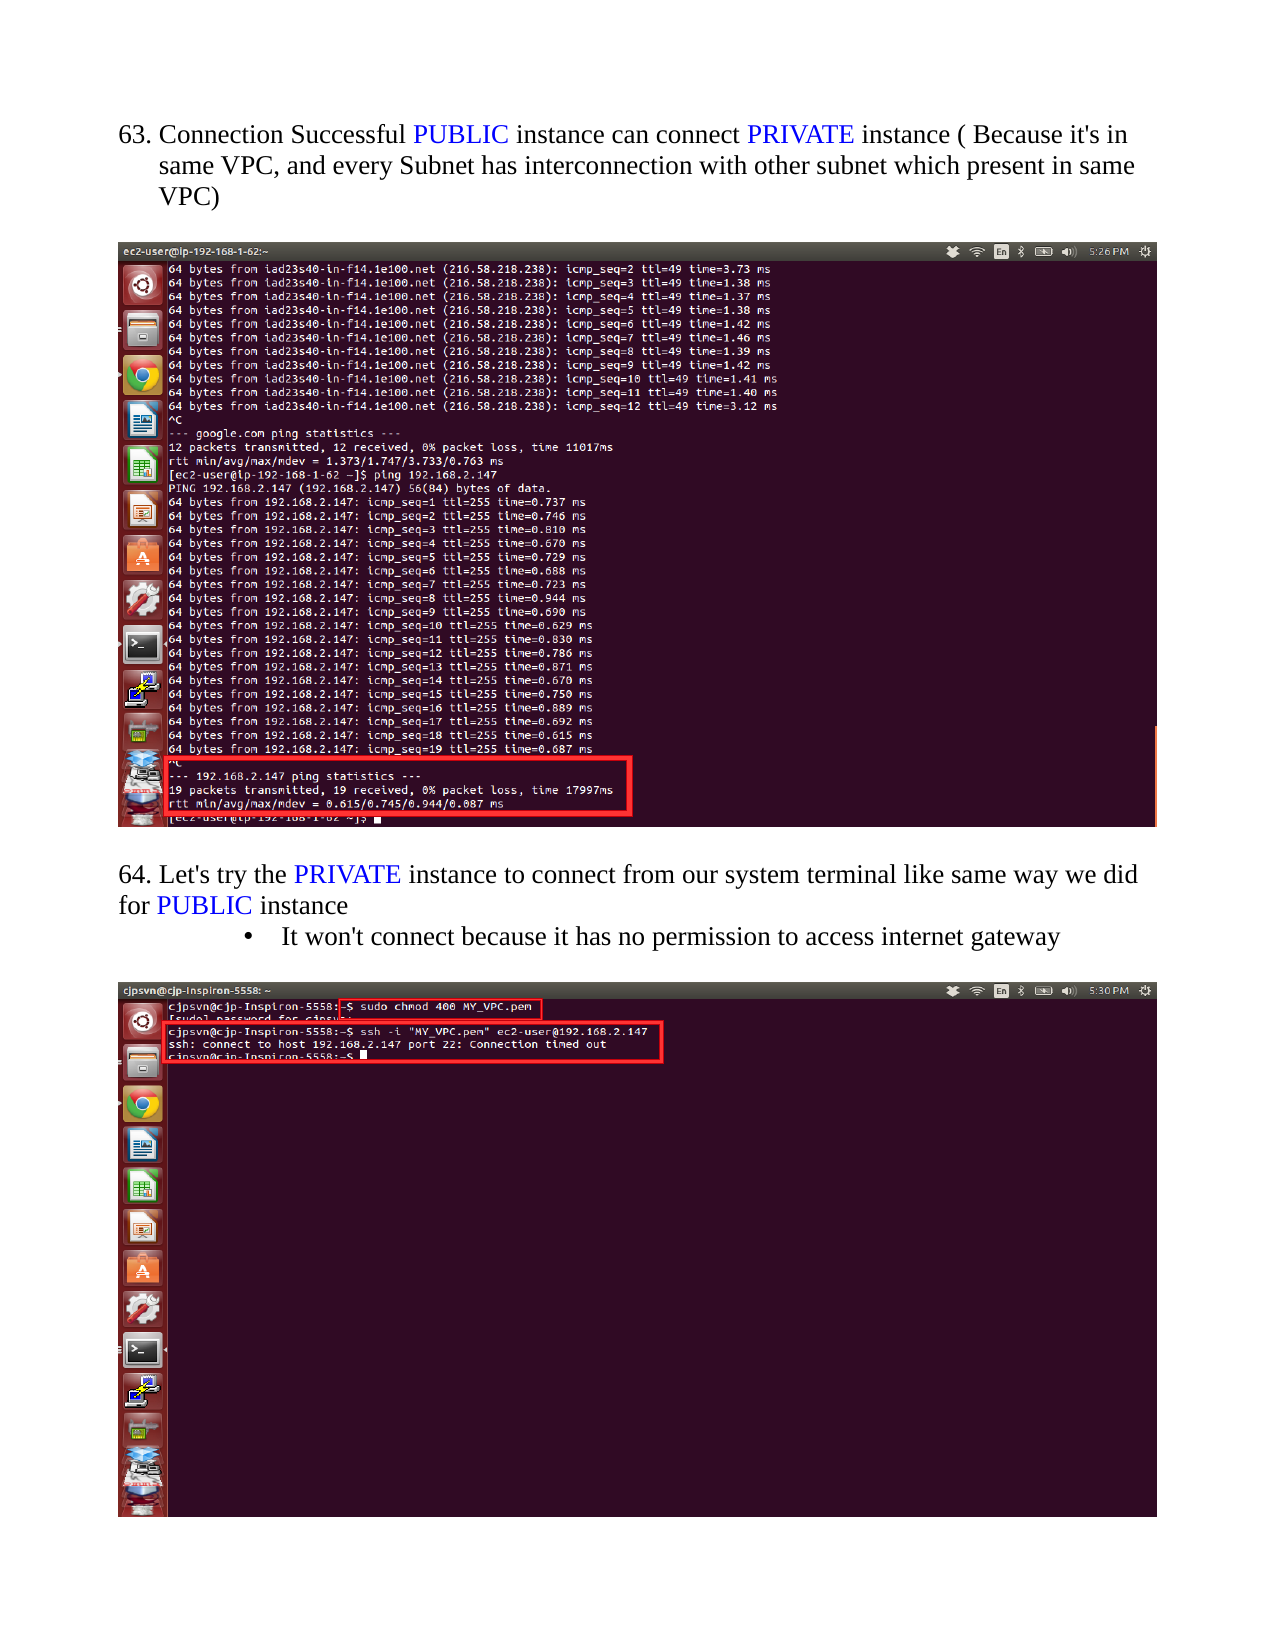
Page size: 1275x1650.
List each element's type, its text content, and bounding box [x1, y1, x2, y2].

text 64. Let's try the PRIVATE instance to connect from our system terminal like same way we did for PUBLIC instance [118, 858, 1157, 920]
list It won't connect because it has no permission to access internet gateway [244, 920, 1157, 951]
text 63. Connection Successful PUBLIC instance can connect PRIVATE instance ( Because it's in [118, 118, 1157, 149]
text same VPC, and every Subnet has interconnection with other subnet which present in same [118, 149, 1157, 180]
picture [118, 242, 1157, 827]
text VPC) [118, 180, 1157, 212]
picture [118, 982, 1157, 1517]
